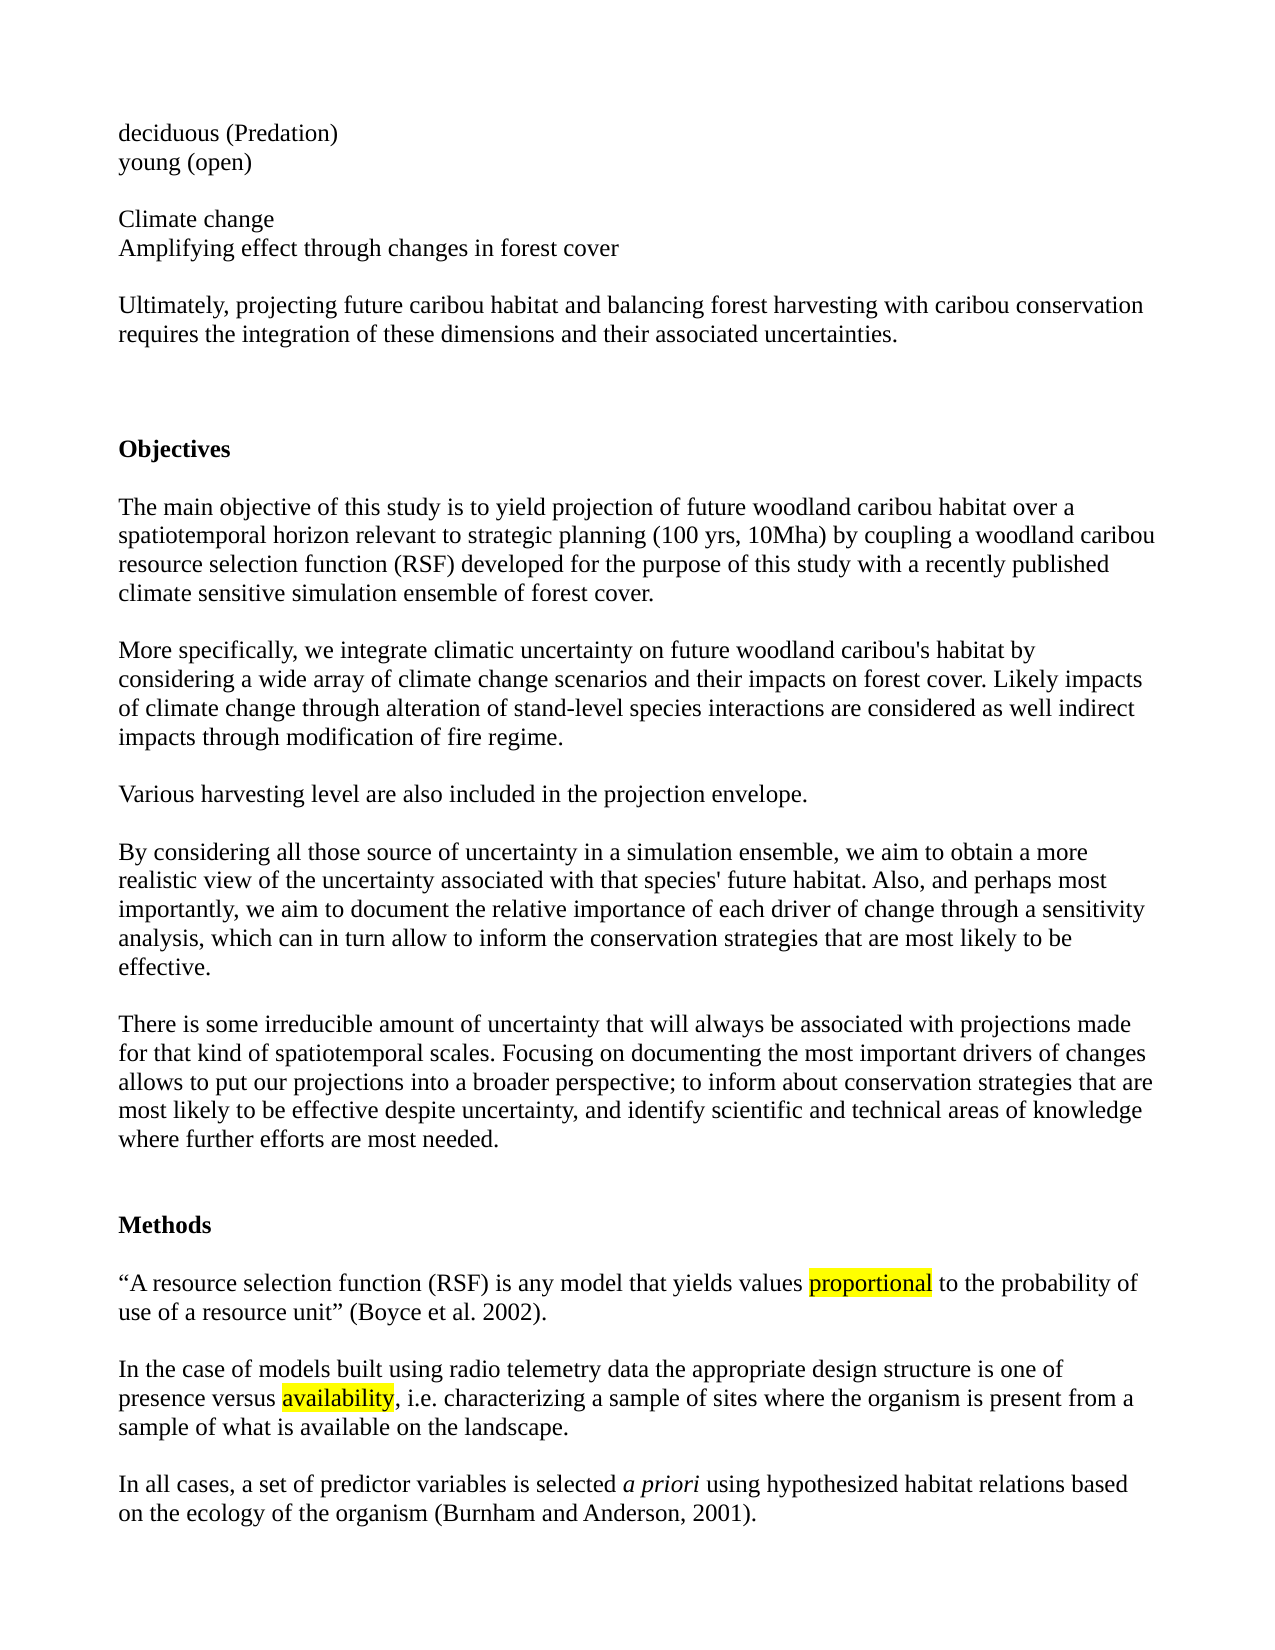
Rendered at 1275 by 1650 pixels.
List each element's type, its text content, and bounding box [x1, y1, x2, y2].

text In the case of models built using radio telemetry data the appropriate design structure is one of presence versus availability, i.e. characterizing a sample of sites where the organism is present from a sample of what is available on the landscape. [118, 1354, 1157, 1441]
text There is some irreducible amount of uncertainty that will always be associated with projections made for that kind of spatiotemporal scales. Focusing on documenting the most important drivers of changes allows to put our projections into a broader perspective; to inform about conservation strategies that are most likely to be effective despite uncertainty, and identify scientific and technical areas of knowledge where further efforts are most needed. [118, 1009, 1157, 1153]
text In all cases, a set of predictor variables is selected a priori using hypothesized habitat relations based on the ecology of the organism (Burnham and Anderson, 2001). [118, 1469, 1157, 1527]
text deciduous (Predation) [118, 118, 1157, 147]
text The main objective of this study is to yield projection of future woodland caribou habitat over a spatiotemporal horizon relevant to strategic planning (100 yrs, 10Mha) by coupling a woodland caribou resource selection function (RSF) developed for the purpose of this study with a recently published climate sensitive simulation ensemble of forest cover. [118, 492, 1157, 607]
text Climate change [118, 204, 1157, 233]
text Amplifying effect through changes in forest cover [118, 233, 1157, 262]
text More specifically, we integrate climatic uncertainty on future woodland caribou's habitat by considering a wide array of climate change scenarios and their impacts on forest cover. Likely impacts of climate change through alteration of stand-level species interactions are considered as well indirect impacts through modification of fire regime. [118, 636, 1157, 751]
text Various harvesting level are also included in the projection envelope. [118, 779, 1157, 808]
text Methods [118, 1211, 1157, 1239]
text By considering all those source of uncertainty in a simulation ensemble, we aim to obtain a more realistic view of the uncertainty associated with that species' future habitat. Also, and perhaps most importantly, we aim to document the relative importance of each driver of change through a sensitivity analysis, which can in turn allow to inform the conservation strategies that are most likely to be effective. [118, 837, 1157, 981]
text “A resource selection function (RSF) is any model that yields values proportional to the probability of use of a resource unit” (Boyce et al. 2002)⁠. [118, 1268, 1157, 1326]
text young (open) [118, 147, 1157, 176]
text Objectives [118, 434, 1157, 463]
text Ultimately, projecting future caribou habitat and balancing forest harvesting with caribou conservation requires the integration of these dimensions and their associated uncertainties. [118, 291, 1157, 348]
